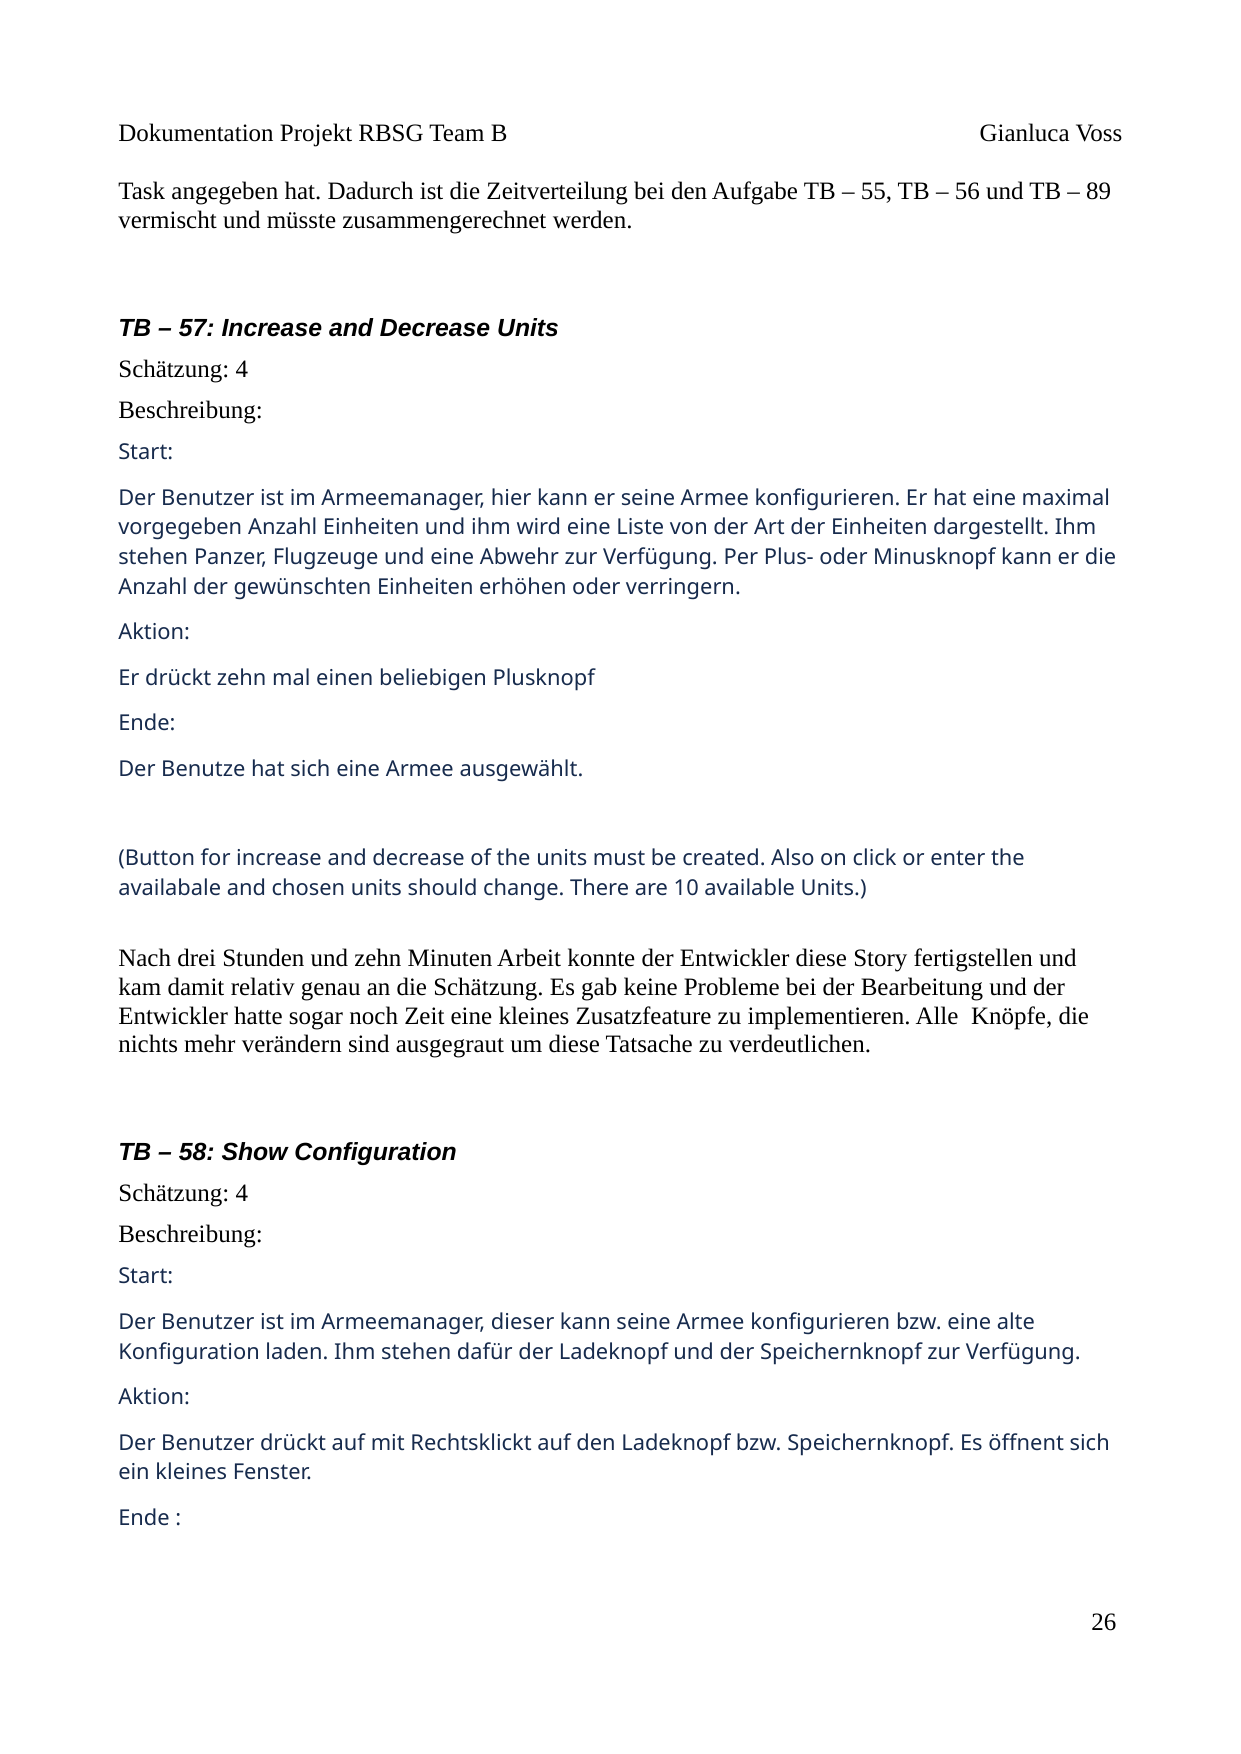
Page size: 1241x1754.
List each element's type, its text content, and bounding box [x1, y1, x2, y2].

text Der Benutzer drückt auf mit Rechtsklickt auf den Ladeknopf bzw. Speichernknopf. Es öffnent sich ein kleines Fenster. [118, 1427, 1122, 1486]
text Start: [118, 436, 1122, 466]
text Der Benutzer ist im Armeemanager, hier kann er seine Armee konfigurieren. Er hat eine maximal vorgegeben Anzahl Einheiten und ihm wird eine Liste von der Art der Einheiten dargestellt. Ihm stehen Panzer, Flugzeuge und eine Abwehr zur Verfügung. Per Plus- oder Minusknopf kann er die Anzahl der gewünschten Einheiten erhöhen oder verringern. [118, 482, 1122, 601]
text Ende: [118, 707, 1122, 737]
text Ende : [118, 1502, 1122, 1532]
text Der Benutzer ist im Armeemanager, dieser kann seine Armee konfigurieren bzw. eine alte Konfiguration laden. Ihm stehen dafür der Ladeknopf und der Speichernknopf zur Verfügung. [118, 1306, 1122, 1366]
text Beschreibung: [118, 1219, 1122, 1248]
text Schätzung: 4 [118, 354, 1122, 382]
text Der Benutze hat sich eine Armee ausgewählt. [118, 753, 1122, 782]
text Start: [118, 1261, 1122, 1290]
text Aktion: [118, 1381, 1122, 1411]
text Beschreibung: [118, 395, 1122, 424]
text Task angegeben hat. Dadurch ist die Zeitverteilung bei den Aufgabe TB – 55, TB – 56 und TB – 89 vermischt und müsste zusammengerechnet werden. [118, 176, 1122, 234]
text Nach drei Stunden und zehn Minuten Arbeit konnte der Entwickler diese Story fertigstellen und kam damit relativ genau an die Schätzung. Es gab keine Probleme bei der Bearbeitung und der Entwickler hatte sogar noch Zeit eine kleines Zusatzfeature zu implementieren. Alle Knöpfe, die nichts mehr verändern sind ausgegraut um diese Tatsache zu verdeutlichen. [118, 943, 1122, 1058]
subtitle TB – 57: Increase and Decrease Units [118, 313, 1122, 341]
subtitle TB – 58: Show Configuration [118, 1137, 1122, 1166]
text Aktion: [118, 616, 1122, 646]
text Er drückt zehn mal einen beliebigen Plusknopf [118, 662, 1122, 692]
text Schätzung: 4 [118, 1178, 1122, 1207]
text (Button for increase and decrease of the units must be created. Also on click or enter the availabale and chosen units should change. There are 10 available Units.) [118, 842, 1122, 902]
